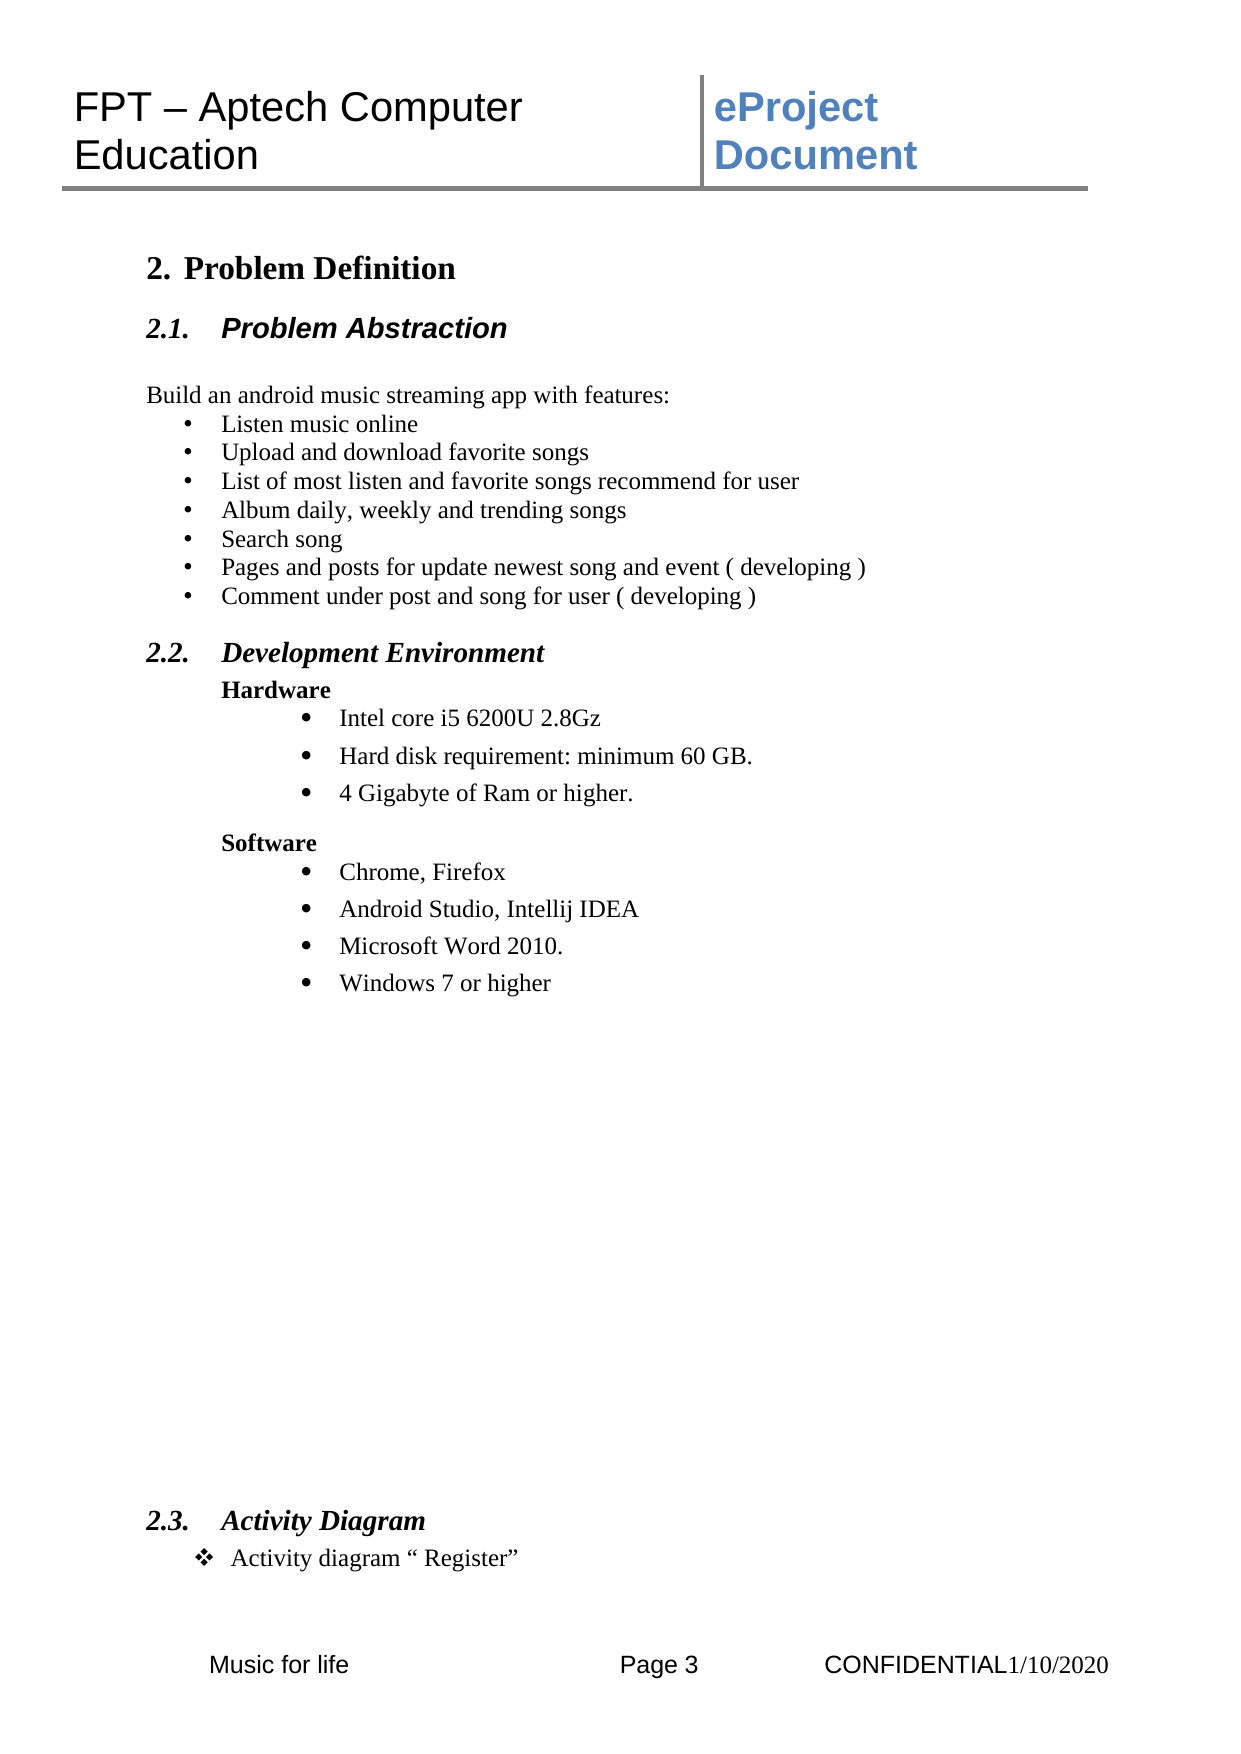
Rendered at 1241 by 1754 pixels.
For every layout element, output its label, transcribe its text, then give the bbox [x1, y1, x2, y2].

list List of most listen and favorite songs recommend for user [183, 466, 1172, 495]
subtitle Problem Abstraction [146, 311, 1172, 345]
list Android Studio, Intellij IDEA [302, 894, 1172, 923]
list Album daily, weekly and trending songs [183, 495, 1172, 524]
list 4 Gigabyte of Ram or higher. [302, 778, 1172, 807]
list Hard disk requirement: minimum 60 GB. [302, 741, 1172, 769]
list Upload and download favorite songs [183, 437, 1172, 466]
list Windows 7 or higher [302, 968, 1172, 997]
subtitle Development Environment [146, 635, 1172, 668]
list Microsoft Word 2010. [302, 931, 1172, 960]
text Hardware [221, 675, 1172, 703]
list Pages and posts for update newest song and event ( developing ) [183, 552, 1172, 581]
list Activity diagram “ Register” [193, 1543, 1172, 1572]
subtitle Problem Definition [146, 248, 1172, 286]
text Software [221, 828, 1172, 857]
subtitle Activity Diagram [146, 1503, 1172, 1537]
list Comment under post and song for user ( developing ) [183, 581, 1172, 610]
list Search song [183, 524, 1172, 552]
list Chrome, Firefox [302, 857, 1172, 885]
list Intel core i5 6200U 2.8Gz [302, 703, 1172, 732]
text Build an android music streaming app with features: [146, 380, 1172, 409]
list Listen music online [183, 409, 1172, 437]
